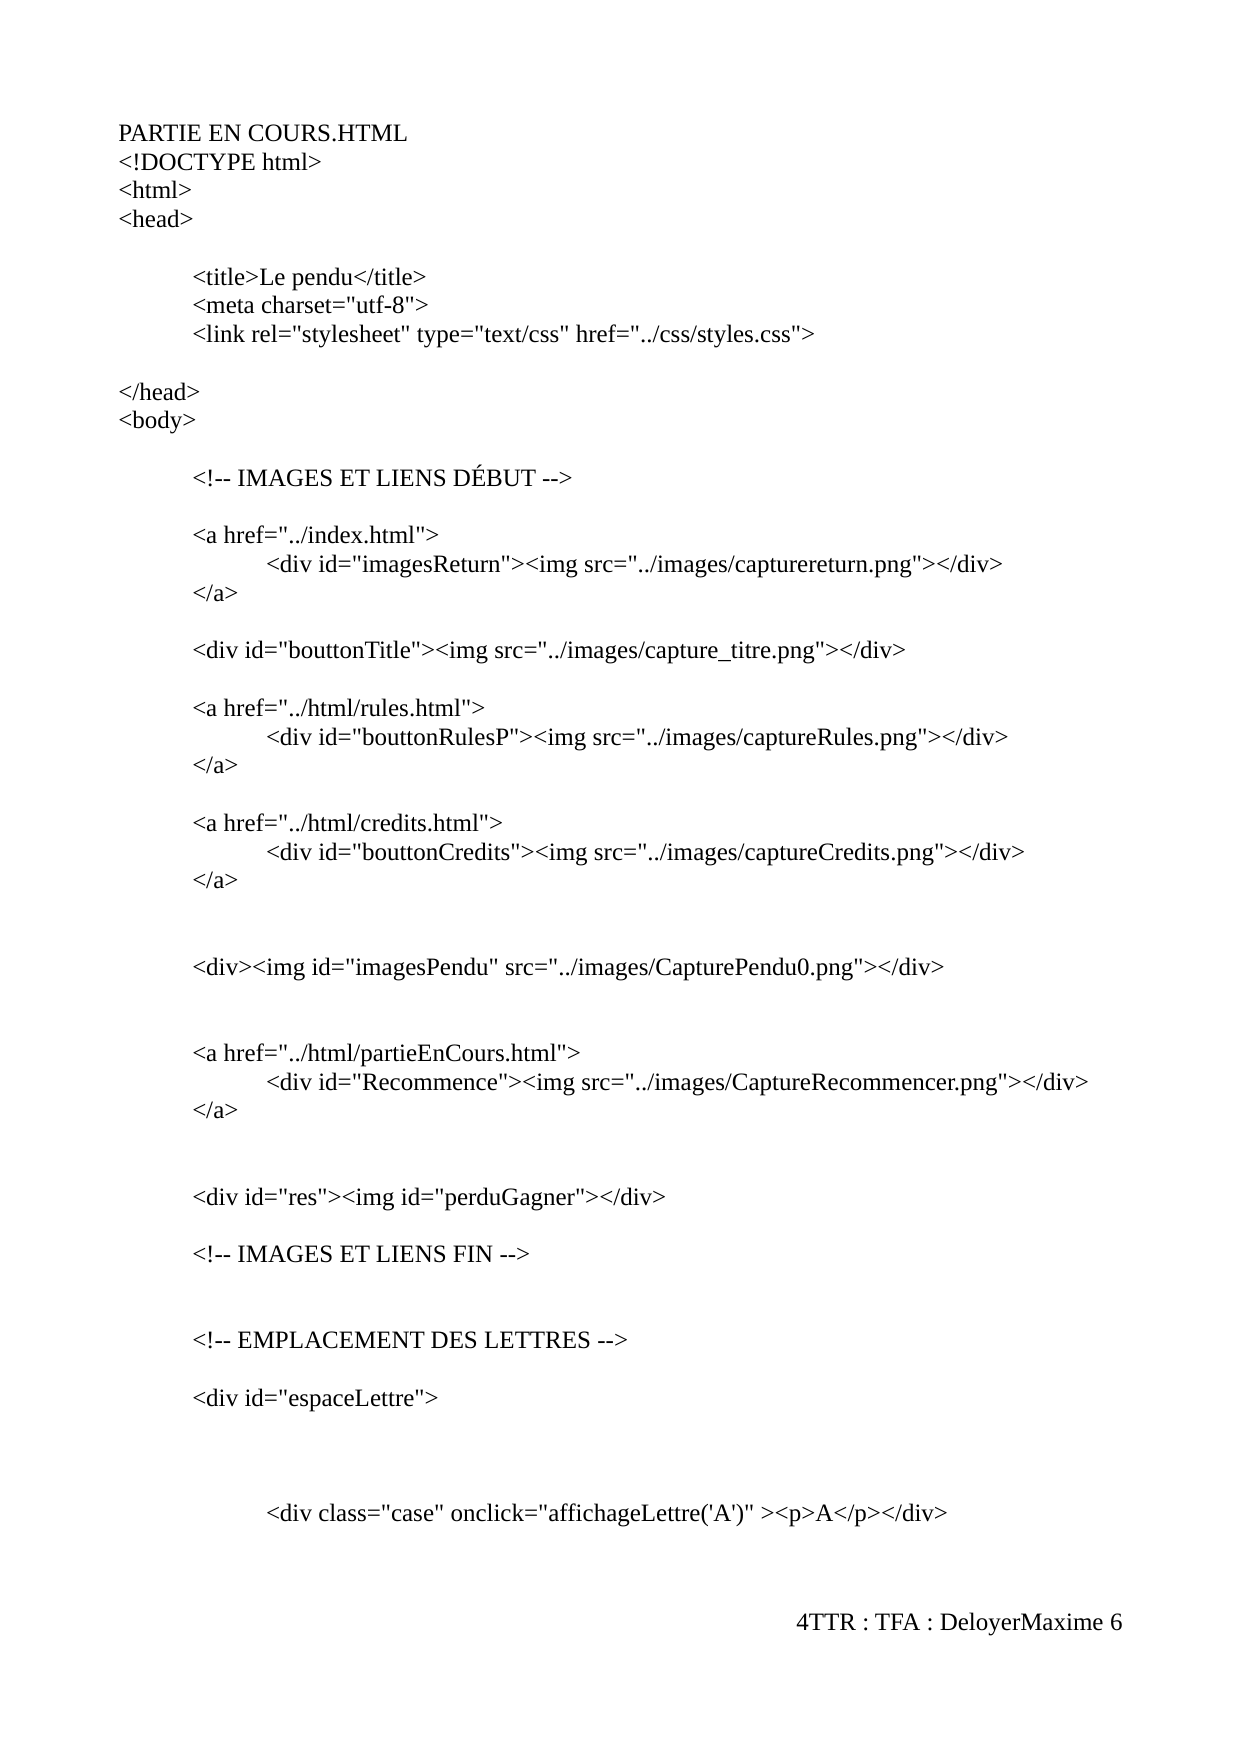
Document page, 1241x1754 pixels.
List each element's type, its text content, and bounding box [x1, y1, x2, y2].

text </a> [118, 751, 1122, 779]
text </a> [118, 866, 1122, 894]
text <head> [118, 204, 1122, 233]
text <div id="espaceLettre"> [118, 1383, 1122, 1412]
text <div id="bouttonCredits"><img src="../images/captureCredits.png"></div> [118, 837, 1122, 866]
text <!DOCTYPE html> [118, 147, 1122, 176]
text <html> [118, 176, 1122, 204]
text <title>Le pendu</title> [118, 262, 1122, 291]
text <body> [118, 406, 1122, 434]
text <!-- EMPLACEMENT DES LETTRES --> [118, 1326, 1122, 1354]
text <div class="case" onclick="affichageLettre('A')" ><p>A</p></div> [118, 1498, 1122, 1527]
text </a> [118, 578, 1122, 607]
text <!-- IMAGES ET LIENS FIN --> [118, 1239, 1122, 1268]
text </a> [118, 1096, 1122, 1124]
text <div id="imagesReturn"><img src="../images/capturereturn.png"></div> [118, 549, 1122, 578]
text <div><img id="imagesPendu" src="../images/CapturePendu0.png"></div> [118, 952, 1122, 981]
text <div id="bouttonRulesP"><img src="../images/captureRules.png"></div> [118, 722, 1122, 751]
text <div id="res"><img id="perduGagner"></div> [118, 1182, 1122, 1211]
text </head> [118, 377, 1122, 406]
text <link rel="stylesheet" type="text/css" href="../css/styles.css"> [118, 319, 1122, 348]
text <div id="bouttonTitle"><img src="../images/capture_titre.png"></div> [118, 636, 1122, 664]
text <a href="../html/partieEnCours.html"> [118, 1038, 1122, 1067]
text <a href="../index.html"> [118, 521, 1122, 549]
text <!-- IMAGES ET LIENS DÉBUT --> [118, 463, 1122, 492]
text <div id="Recommence"><img src="../images/CaptureRecommencer.png"></div> [118, 1067, 1122, 1096]
text <a href="../html/credits.html"> [118, 808, 1122, 837]
text PARTIE EN COURS.HTML [118, 118, 1122, 147]
text <a href="../html/rules.html"> [118, 693, 1122, 722]
text <meta charset="utf-8"> [118, 291, 1122, 319]
